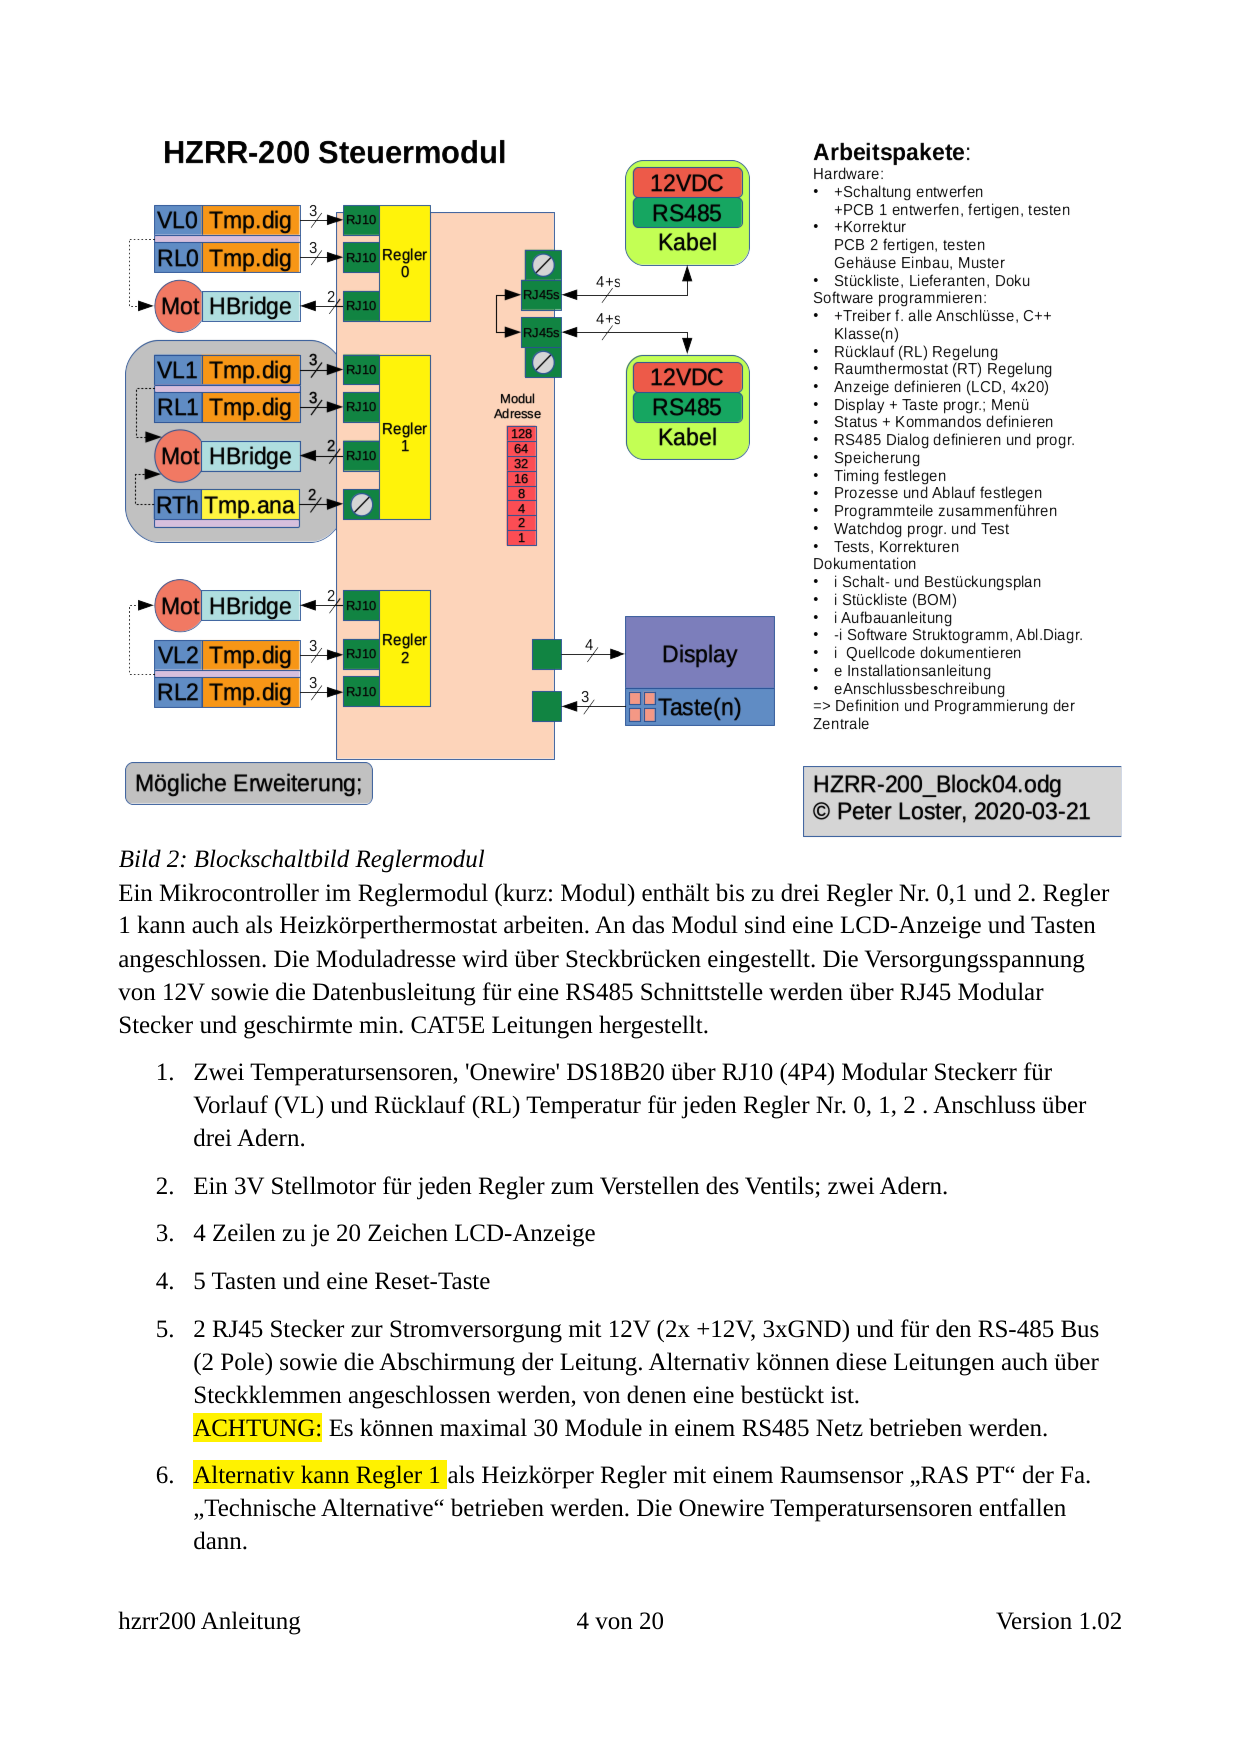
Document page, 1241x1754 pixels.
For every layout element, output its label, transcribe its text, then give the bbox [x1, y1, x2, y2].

list 4 Zeilen zu je 20 Zeichen LCD-Anzeige [156, 1218, 1122, 1247]
text [118, 118, 1122, 130]
picture [118, 130, 1122, 840]
text Bild 2: Blockschaltbild Reglermodul [119, 840, 1121, 873]
list Zwei Temperatursensoren, 'Onewire' DS18B20 über RJ10 (4P4) Modular Steckerr für Vorlauf (VL) und Rücklauf (RL) Temperatur für jeden Regler Nr. 0, 1, 2 . Anschluss über drei Adern. [156, 1057, 1122, 1152]
list 5 Tasten und eine Reset-Taste [156, 1266, 1122, 1295]
text Ein Mikrocontroller im Reglermodul (kurz: Modul) enthält bis zu drei Regler Nr. 0,1 und 2. Regler 1 kann auch als Heizkörperthermostat arbeiten. An das Modul sind eine LCD-Anzeige und Tasten angeschlossen. Die Moduladresse wird über Steckbrücken eingestellt. Die Versorgungsspannung von 12V sowie die Datenbusleitung für eine RS485 Schnittstelle werden über RJ45 Modular Stecker und geschirmte min. CAT5E Leitungen hergestellt. [118, 840, 1122, 1038]
list 2 RJ45 Stecker zur Stromversorgung mit 12V (2x +12V, 3xGND) und für den RS-485 Bus (2 Pole) sowie die Abschirmung der Leitung. Alternativ können diese Leitungen auch über Steckklemmen angeschlossen werden, von denen eine bestückt ist. ACHTUNG: Es können maximal 30 Module in einem RS485 Netz betrieben werden. [156, 1314, 1122, 1442]
list Ein 3V Stellmotor für jeden Regler zum Verstellen des Ventils; zwei Adern. [156, 1171, 1122, 1200]
list Alternativ kann Regler 1 als Heizkörper Regler mit einem Raumsensor „RAS PT“ der Fa. „Technische Alternative“ betrieben werden. Die Onewire Temperatursensoren entfallen dann. [156, 1460, 1122, 1555]
